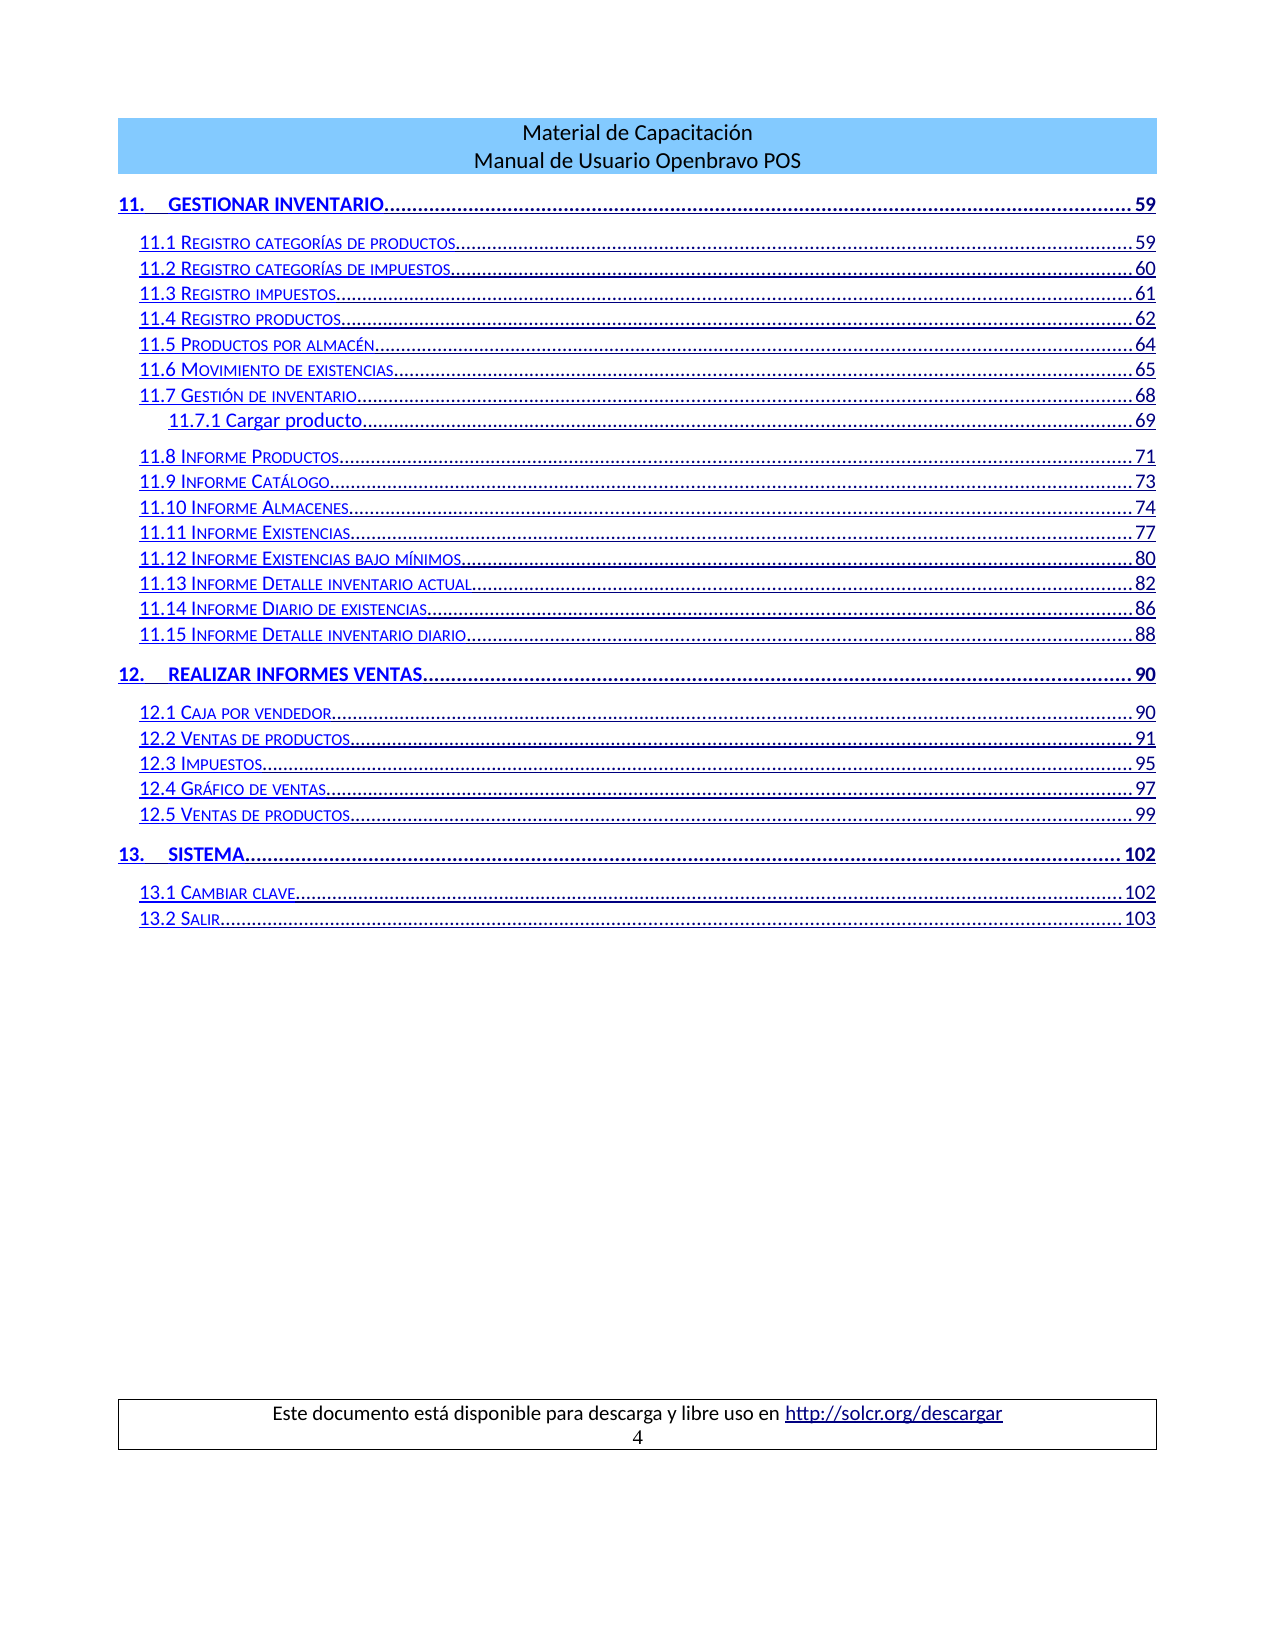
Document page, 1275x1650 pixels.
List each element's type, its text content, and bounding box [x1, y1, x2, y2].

text 12. Realizar Informes Ventas 90 [118, 659, 1157, 687]
text 11.7 Gestión de inventario 68 [139, 382, 1157, 407]
text 12.3 Impuestos 95 [139, 750, 1157, 776]
text 11.1 Registro categorías de productos 59 [139, 229, 1157, 255]
text 11.5 Productos por almacén 64 [139, 331, 1157, 356]
text 12.5 Ventas de productos 99 [139, 801, 1157, 826]
text 11.14 Informe Diario de existencias 86 [139, 596, 1157, 621]
text 11.11 Informe Existencias 77 [139, 519, 1157, 545]
text 11.8 Informe Productos 71 [139, 443, 1157, 468]
text 11.10 Informe Almacenes 74 [139, 494, 1157, 519]
text 11.9 Informe Catálogo 73 [139, 468, 1157, 494]
text 13. Sistema 102 [118, 839, 1157, 867]
text 11.4 Registro productos 62 [139, 306, 1157, 331]
text 11.2 Registro categorías de impuestos 60 [139, 255, 1157, 280]
text 12.4 Gráfico de ventas 97 [139, 776, 1157, 801]
text 11. Gestionar Inventario 59 [118, 189, 1157, 217]
text 11.7.1 Cargar producto 69 [168, 407, 1157, 433]
text 13.2 Salir 103 [139, 905, 1157, 930]
text 11.15 Informe Detalle inventario diario 88 [139, 621, 1157, 646]
text 11.12 Informe Existencias bajo mínimos 80 [139, 545, 1157, 570]
text 12.2 Ventas de productos 91 [139, 725, 1157, 750]
text 13.1 Cambiar clave 102 [139, 879, 1157, 905]
text 11.6 Movimiento de existencias 65 [139, 356, 1157, 382]
text 11.13 Informe Detalle inventario actual 82 [139, 570, 1157, 596]
text 12.1 Caja por vendedor 90 [139, 699, 1157, 725]
text 11.3 Registro impuestos 61 [139, 280, 1157, 306]
